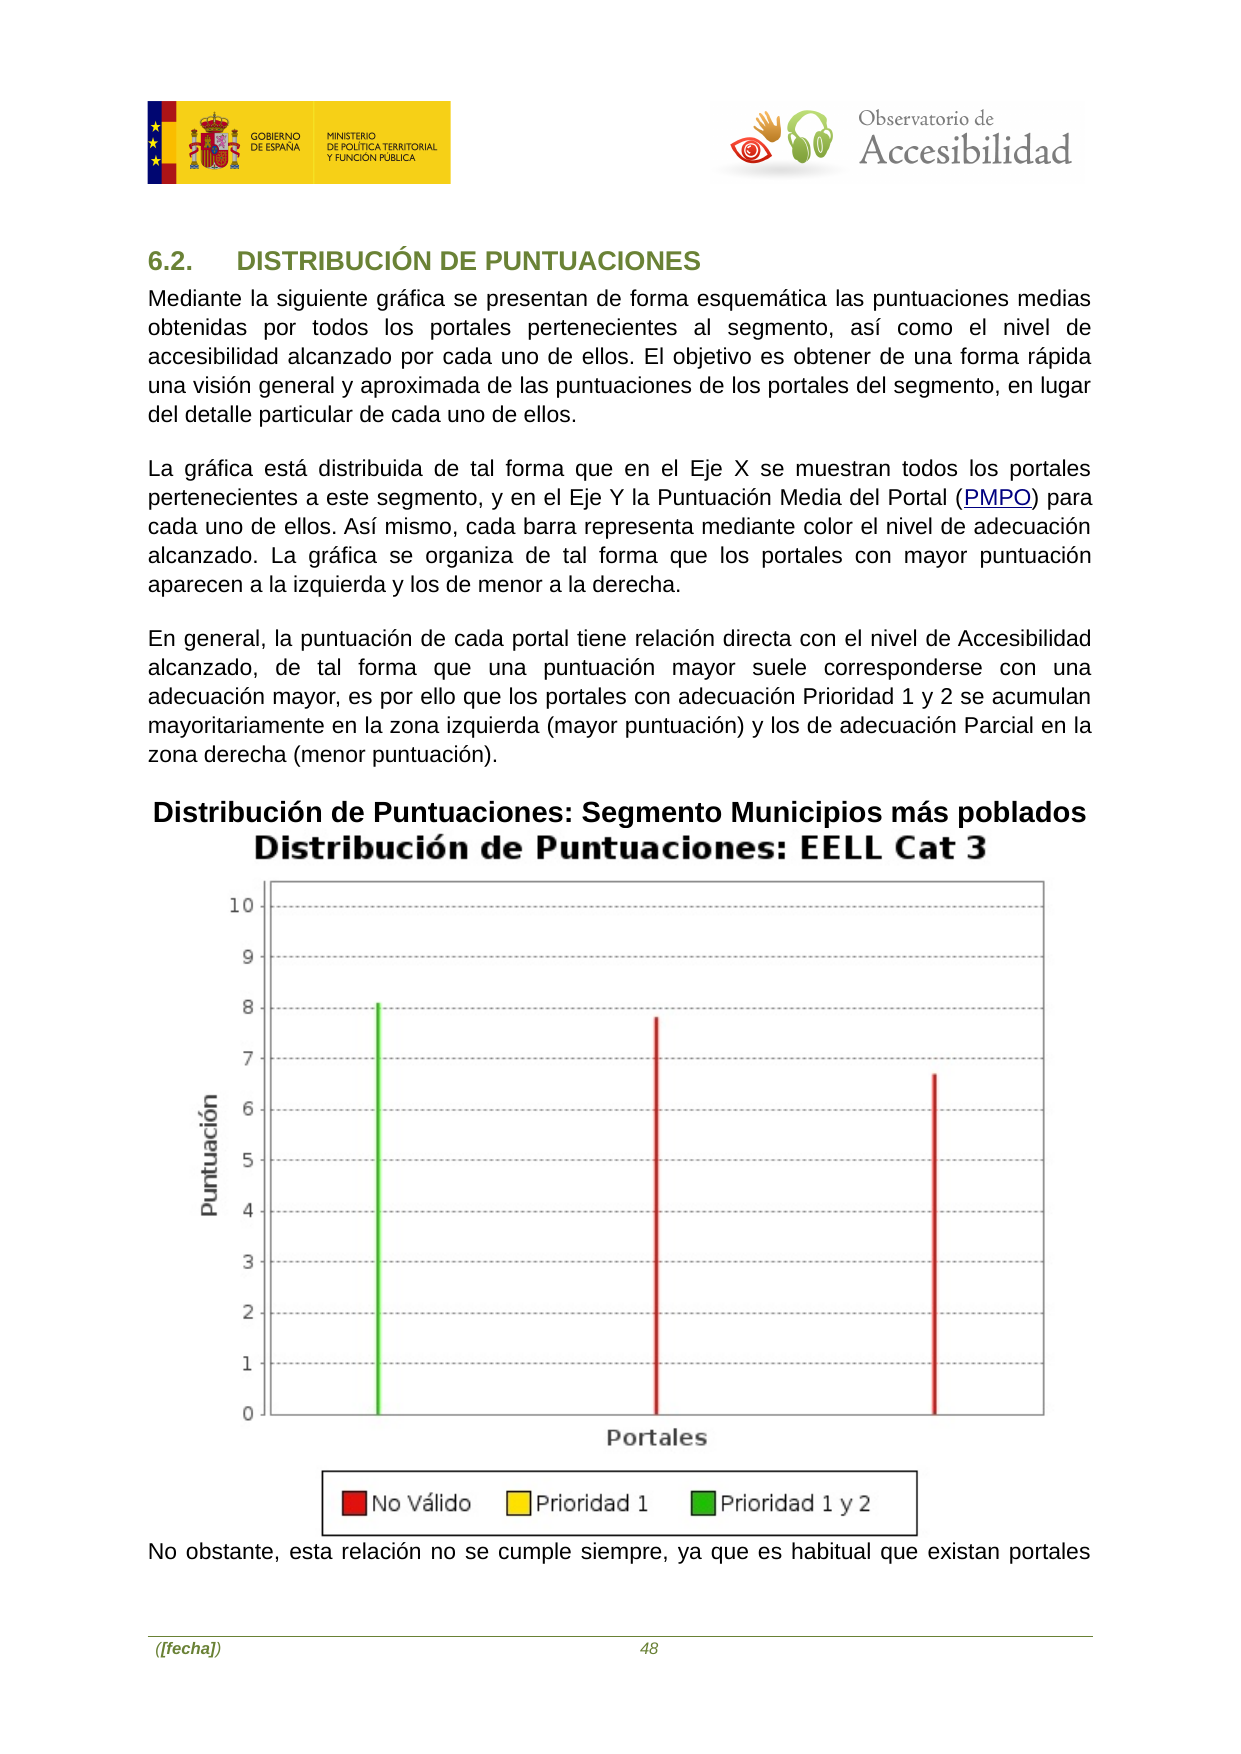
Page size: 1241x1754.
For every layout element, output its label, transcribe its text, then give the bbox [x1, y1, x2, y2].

text Distribución de Puntuaciones: Segmento Municipios más poblados [148, 795, 1092, 828]
text En general, la puntuación de cada portal tiene relación directa con el nivel de Accesibilidad alcanzado, de tal forma que una puntuación mayor suele corresponderse con una adecuación mayor, es por ello que los portales con adecuación Prioridad 1 y 2 se acumulan mayoritariamente en la zona izquierda (mayor puntuación) y los de adecuación Parcial en la zona derecha (menor puntuación). [148, 625, 1092, 767]
subtitle Distribución de puntuaciones [148, 245, 1092, 276]
text La gráfica está distribuida de tal forma que en el Eje X se muestran todos los portales pertenecientes a este segmento, y en el Eje Y la Puntuación Media del Portal (PMPO) para cada uno de ellos. Así mismo, cada barra representa mediante color el nivel de adecuación alcanzado. La gráfica se organiza de tal forma que los portales con mayor puntuación aparecen a la izquierda y los de menor a la derecha. [148, 455, 1092, 597]
text Mediante la siguiente gráfica se presentan de forma esquemática las puntuaciones medias obtenidas por todos los portales pertenecientes al segmento, así como el nivel de accesibilidad alcanzado por cada uno de ellos. El objetivo es obtener de una forma rápida una visión general y aproximada de las puntuaciones de los portales del segmento, en lugar del detalle particular de cada uno de ellos. [148, 285, 1092, 427]
picture [710, 101, 1086, 184]
picture [178, 828, 1062, 1538]
text No obstante, esta relación no se cumple siempre, ya que es habitual que existan portales [148, 1538, 1092, 1564]
picture [147, 101, 451, 184]
